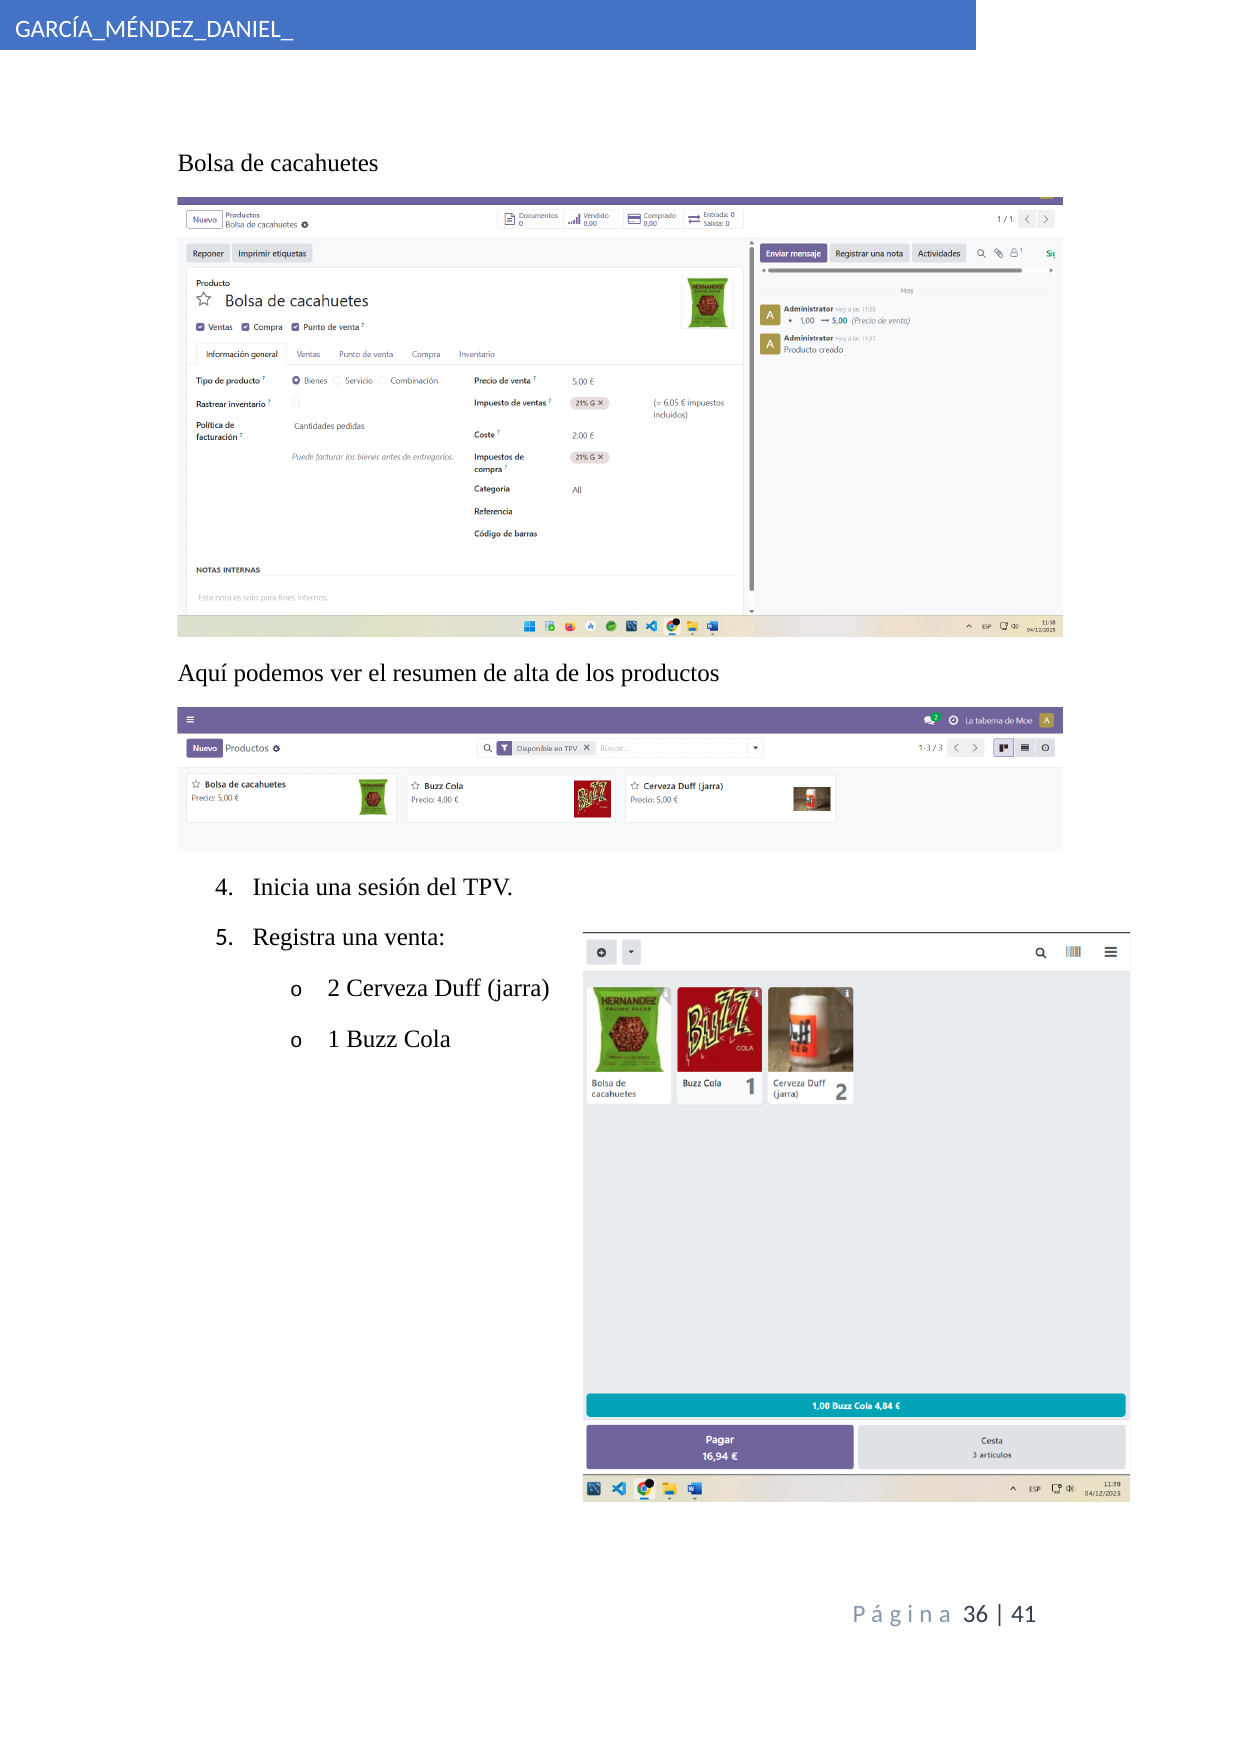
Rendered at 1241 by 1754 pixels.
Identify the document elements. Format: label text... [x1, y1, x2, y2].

text Aquí podemos ver el resumen de alta de los productos [177, 658, 1063, 686]
list 2 Cerveza Duff (jarra) [290, 973, 582, 1003]
list 1 Buzz Cola [290, 1024, 582, 1053]
list Inicia una sesión del TPV. [215, 872, 1063, 901]
text Bolsa de cacahuetes [177, 148, 1063, 176]
list Registra una venta: [215, 922, 1063, 952]
